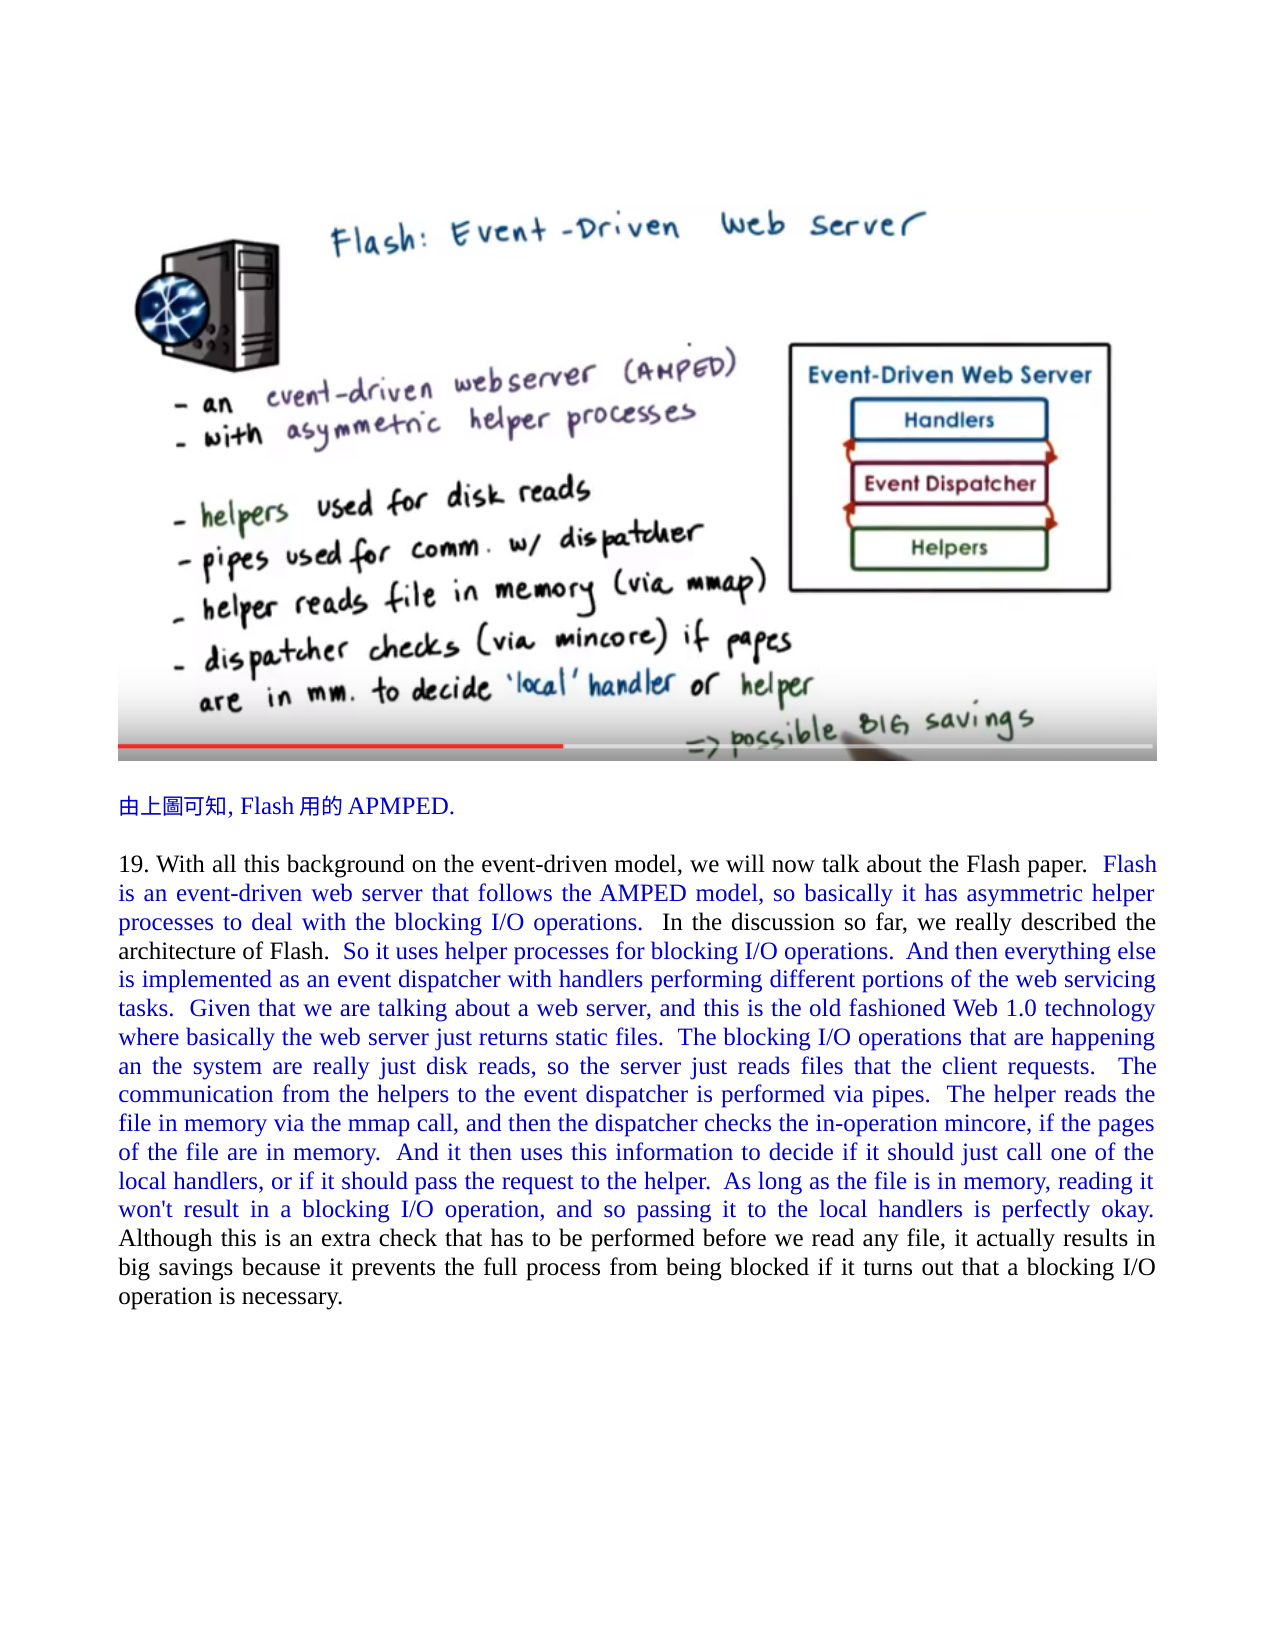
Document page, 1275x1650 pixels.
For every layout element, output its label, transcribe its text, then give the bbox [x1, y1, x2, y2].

text 19. With all this background on the event-driven model, we will now talk about the Flash paper. Flash is an event-driven web server that follows the AMPED model, so basically it has asymmetric helper processes to deal with the blocking I/O operations. In the discussion so far, we really described the architecture of Flash. So it uses helper processes for blocking I/O operations. And then everything else is implemented as an event dispatcher with handlers performing different portions of the web servicing tasks. Given that we are talking about a web server, and this is the old fashioned Web 1.0 technology where basically the web server just returns static files. The blocking I/O operations that are happening an the system are really just disk reads, so the server just reads files that the client requests. The communication from the helpers to the event dispatcher is performed via pipes. The helper reads the file in memory via the mmap call, and then the dispatcher checks the in-operation mincore, if the pages of the file are in memory. And it then uses this information to decide if it should just call one of the local handlers, or if it should pass the request to the helper. As long as the file is in memory, reading it won't result in a blocking I/O operation, and so passing it to the local handlers is perfectly okay. Although this is an extra check that has to be performed before we read any file, it actually results in big savings because it prevents the full process from being blocked if it turns out that a blocking I/O operation is necessary. [118, 849, 1157, 1309]
picture [118, 204, 1157, 761]
text 由上圖可知, Flash用的APMPED. [118, 789, 1157, 821]
